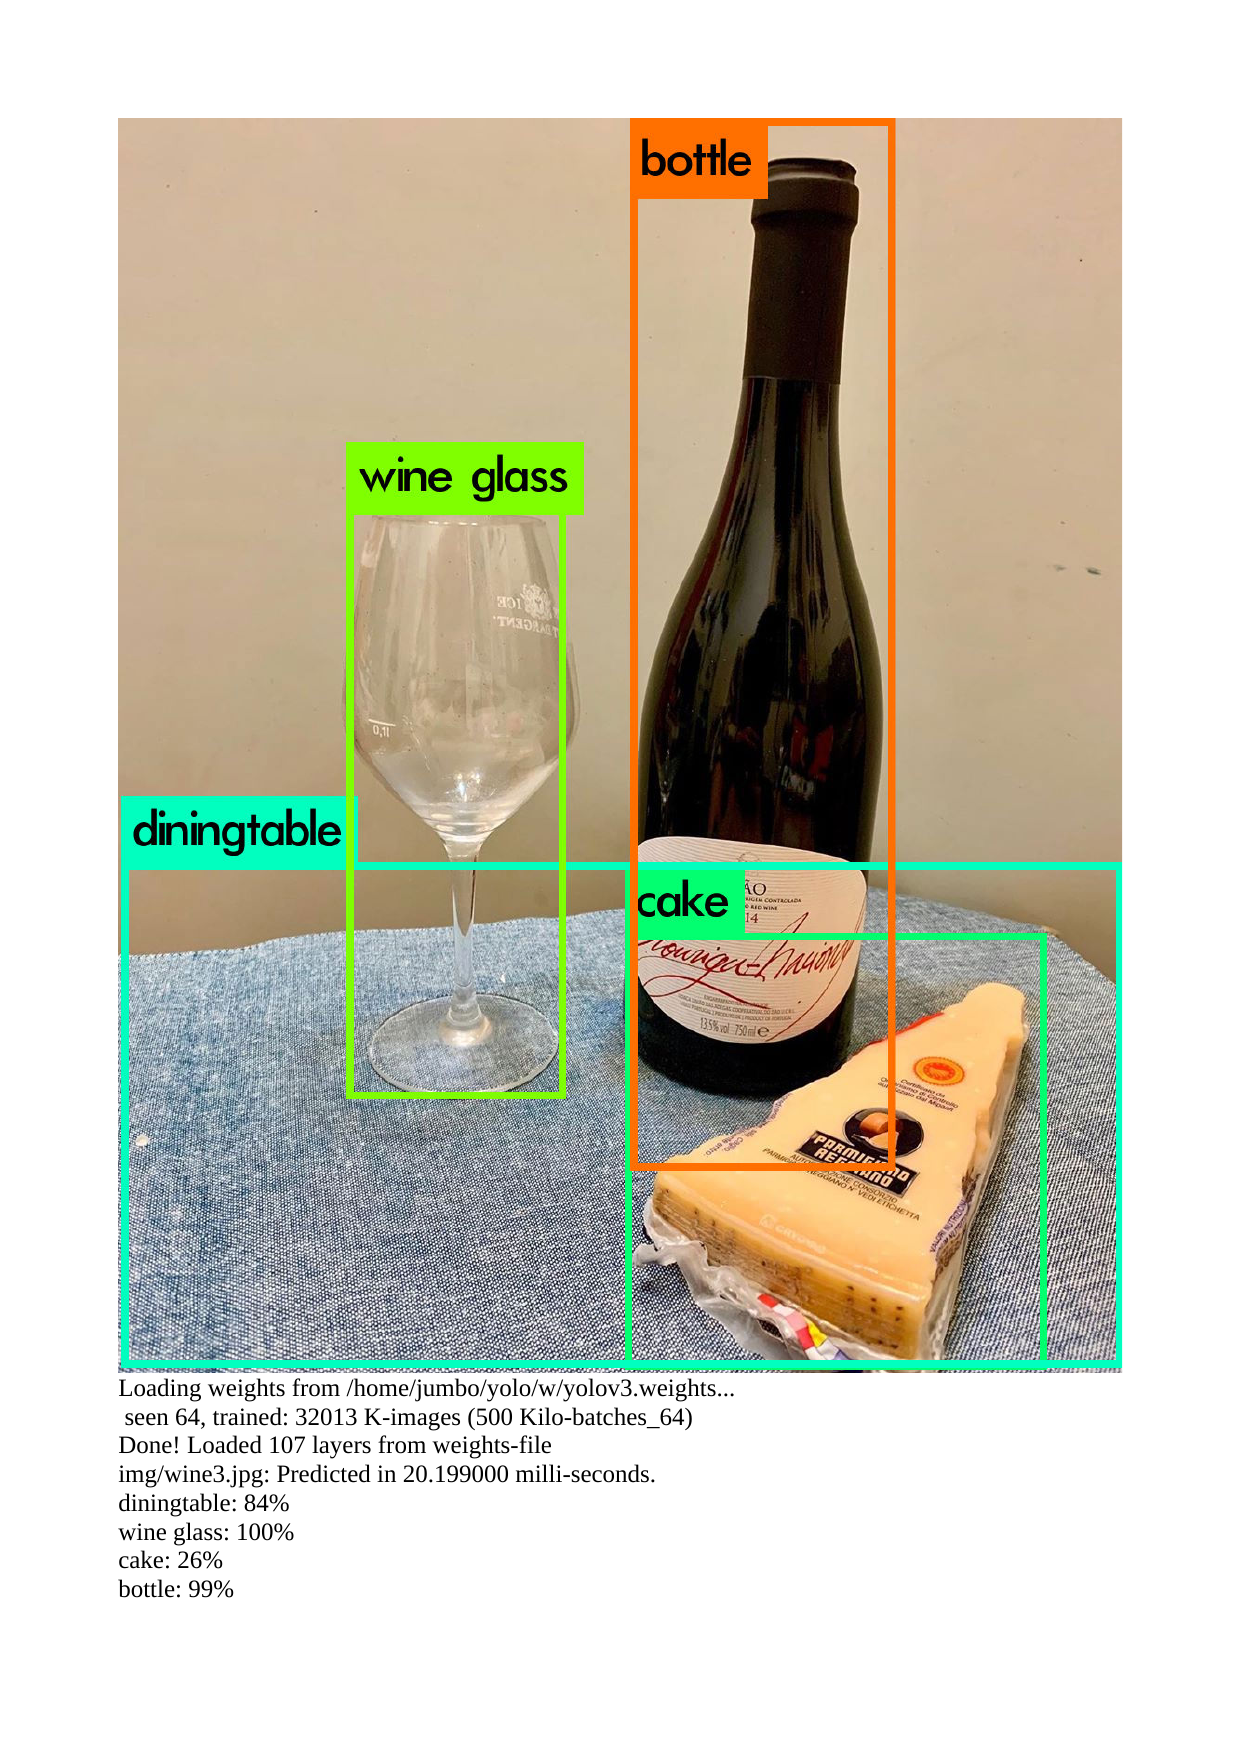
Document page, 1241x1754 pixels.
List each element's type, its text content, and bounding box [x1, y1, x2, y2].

text img/wine3.jpg: Predicted in 20.199000 milli-seconds. [118, 1459, 1122, 1488]
text Done! Loaded 107 layers from weights-file [118, 1431, 1122, 1459]
text Loading weights from /home/jumbo/yolo/w/yolov3.weights... [118, 1373, 1122, 1402]
text diningtable: 84% [118, 1488, 1122, 1517]
text cake: 26% [118, 1546, 1122, 1574]
text wine glass: 100% [118, 1517, 1122, 1546]
text seen 64, trained: 32013 K-images (500 Kilo-batches_64) [118, 1402, 1122, 1431]
text bottle: 99% [118, 1574, 1122, 1603]
picture [118, 118, 1123, 1373]
